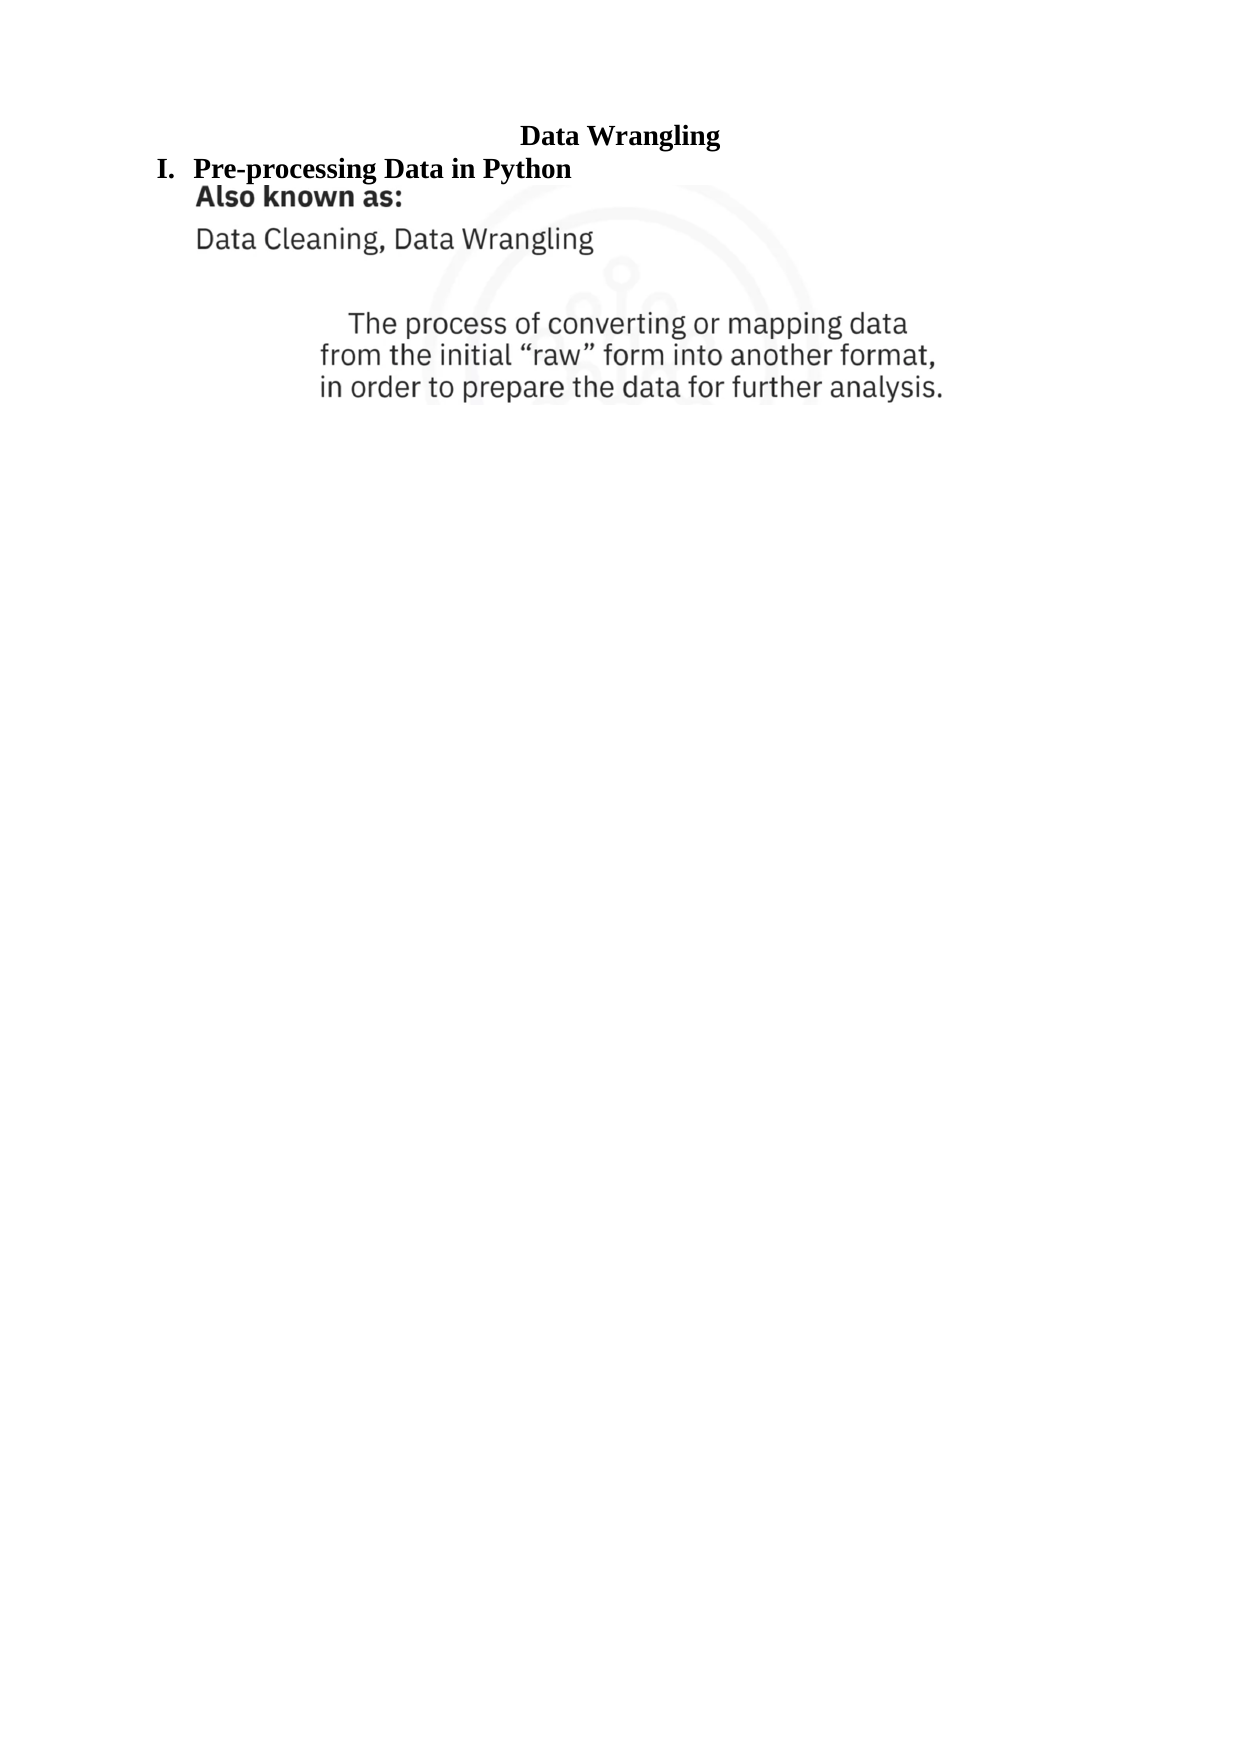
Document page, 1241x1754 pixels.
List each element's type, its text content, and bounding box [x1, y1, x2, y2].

text Data Wrangling [118, 118, 1122, 152]
picture [118, 185, 1123, 405]
list Pre-processing Data in Python [175, 152, 1122, 185]
